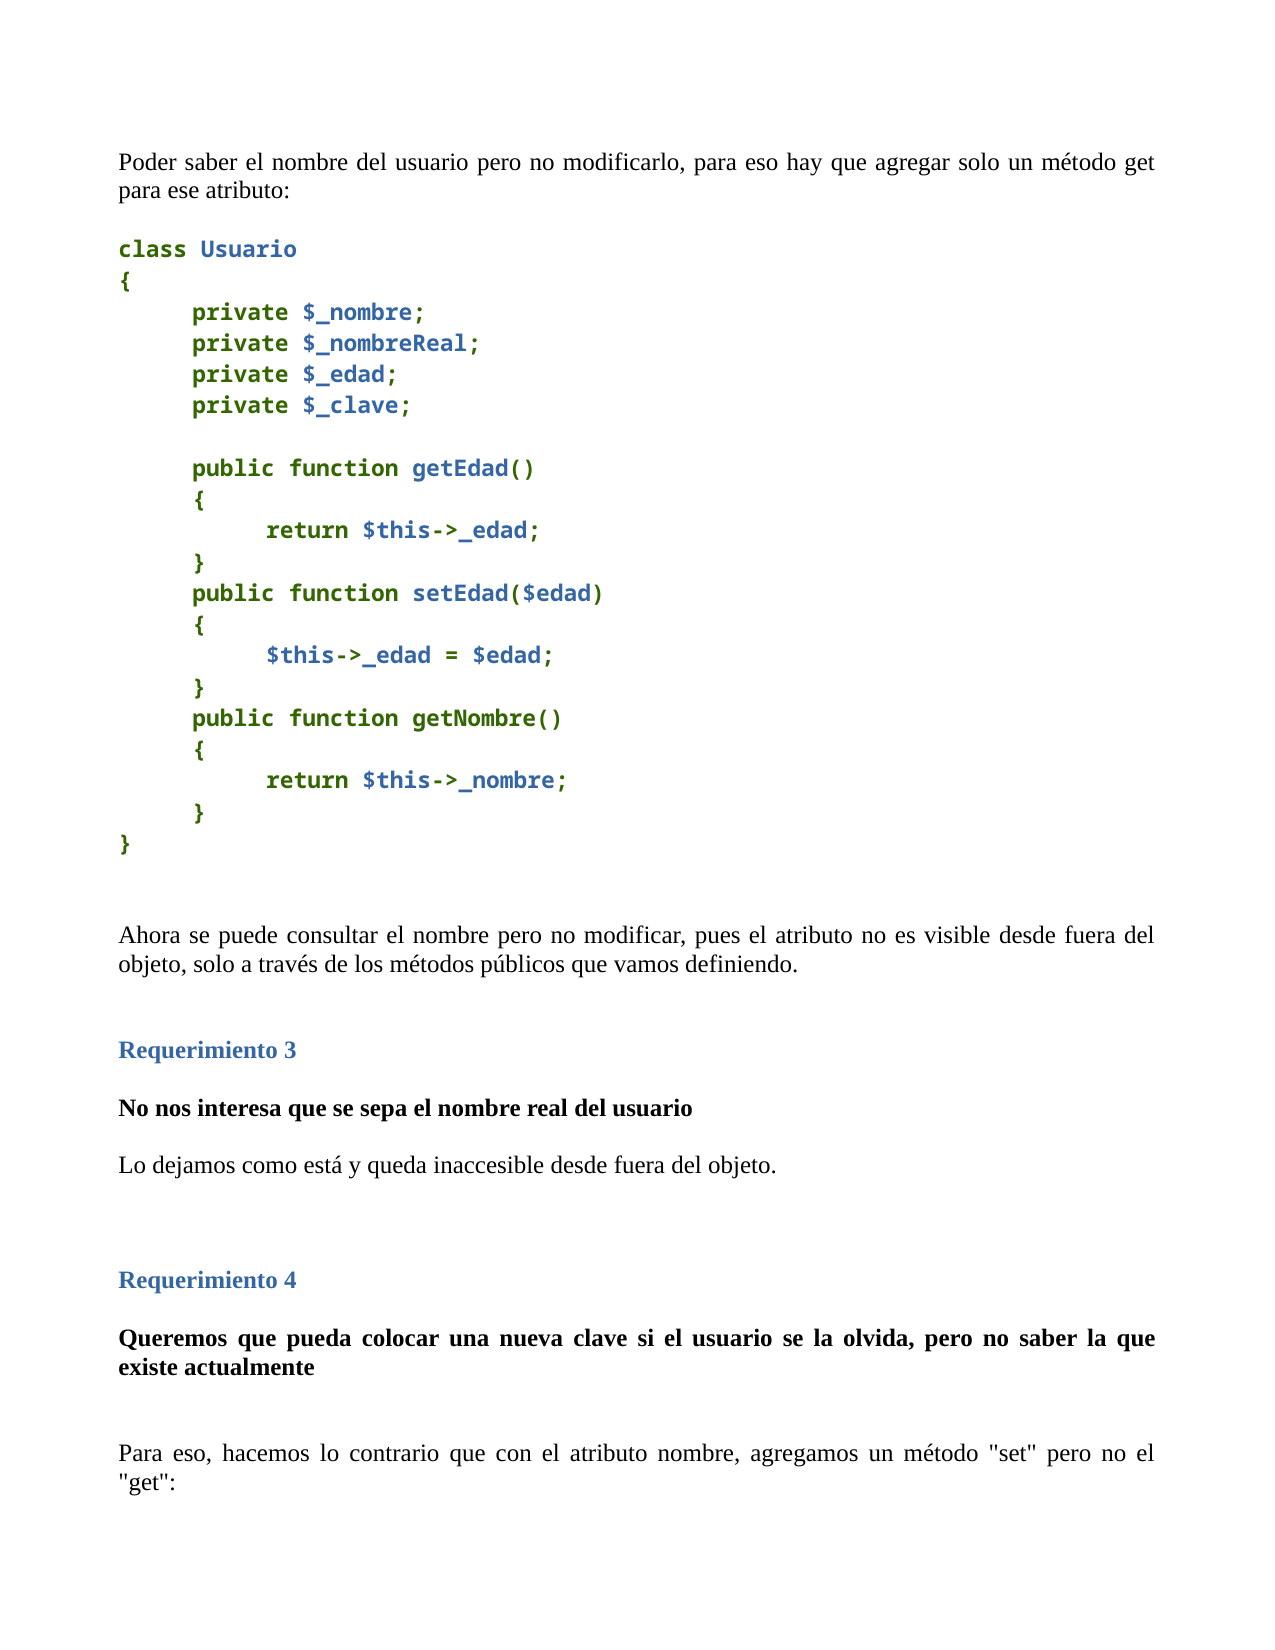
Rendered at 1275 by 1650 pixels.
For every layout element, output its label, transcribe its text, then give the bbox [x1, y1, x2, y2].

text Para eso, hacemos lo contrario que con el atributo nombre, agregamos un método "set" pero no el "get": [118, 1438, 1157, 1496]
text return $this->_nombre; [118, 764, 1157, 796]
text private $_nombre; [118, 296, 1157, 327]
text public function getEdad() [118, 452, 1157, 483]
text } [118, 796, 1157, 827]
text Queremos que pueda colocar una nueva clave si el usuario se la olvida, pero no saber la que existe actualmente [118, 1323, 1157, 1381]
text public function setEdad($edad) [118, 577, 1157, 608]
text Ahora se puede consultar el nombre pero no modificar, pues el atributo no es visible desde fuera del objeto, solo a través de los métodos públicos que vamos definiendo. [118, 921, 1157, 978]
text { [118, 608, 1157, 639]
text $this->_edad = $edad; [118, 639, 1157, 671]
text } [118, 546, 1157, 577]
text { [118, 483, 1157, 514]
text private $_clave; [118, 389, 1157, 421]
text private $_nombreReal; [118, 327, 1157, 358]
text private $_edad; [118, 358, 1157, 389]
text Requerimiento 4 [118, 1266, 1157, 1294]
text Lo dejamos como está y queda inaccesible desde fuera del objeto. [118, 1151, 1157, 1179]
text class Usuario [118, 233, 1157, 264]
text Poder saber el nombre del usuario pero no modificarlo, para eso hay que agregar solo un método get para ese atributo: [118, 147, 1157, 204]
text return $this->_edad; [118, 514, 1157, 546]
text No nos interesa que se sepa el nombre real del usuario [118, 1093, 1157, 1122]
text public function getNombre() [118, 702, 1157, 733]
text } [118, 671, 1157, 702]
text } [118, 827, 1157, 858]
text { [118, 264, 1157, 296]
text { [118, 733, 1157, 764]
text Requerimiento 3 [118, 1036, 1157, 1064]
